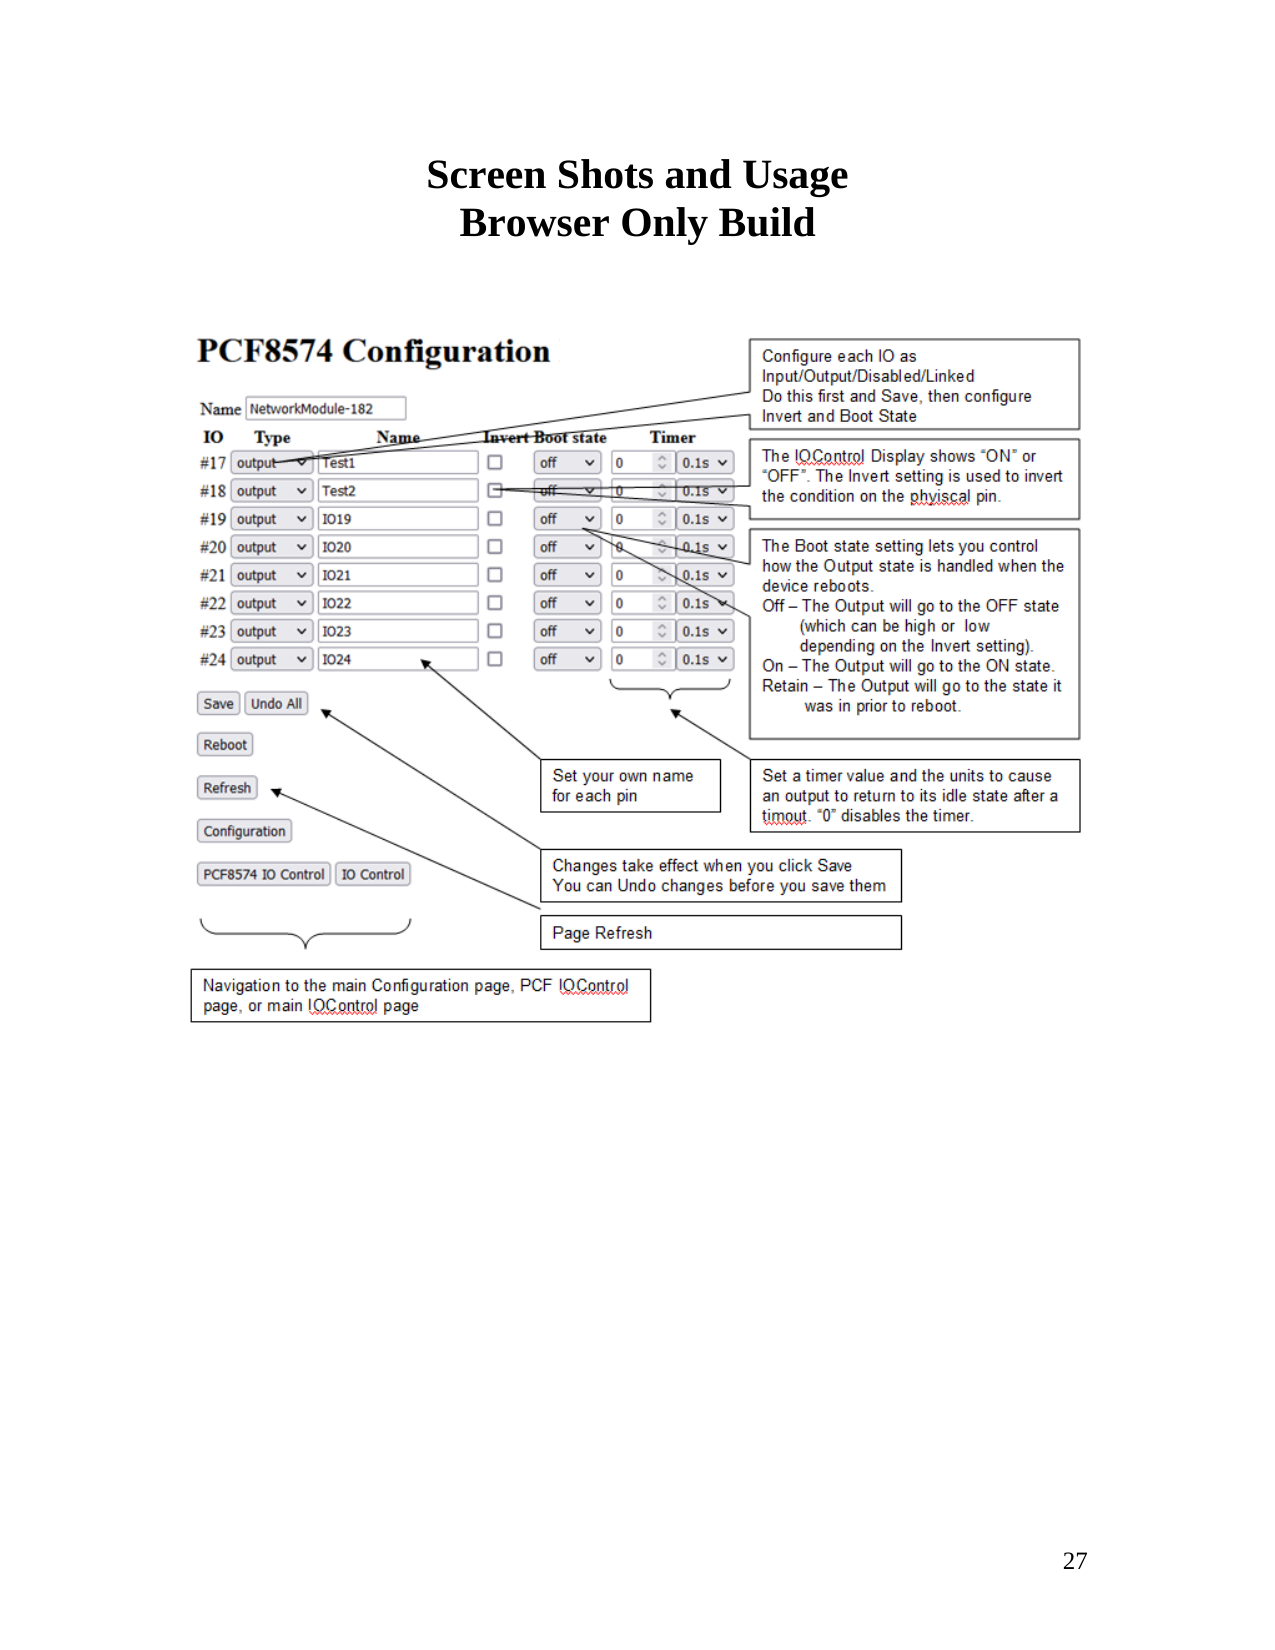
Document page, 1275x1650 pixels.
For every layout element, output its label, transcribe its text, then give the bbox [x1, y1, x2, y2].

text Browser Only Build [187, 198, 1087, 246]
text Screen Shots and Usage [187, 150, 1087, 198]
picture [187, 322, 1087, 1030]
